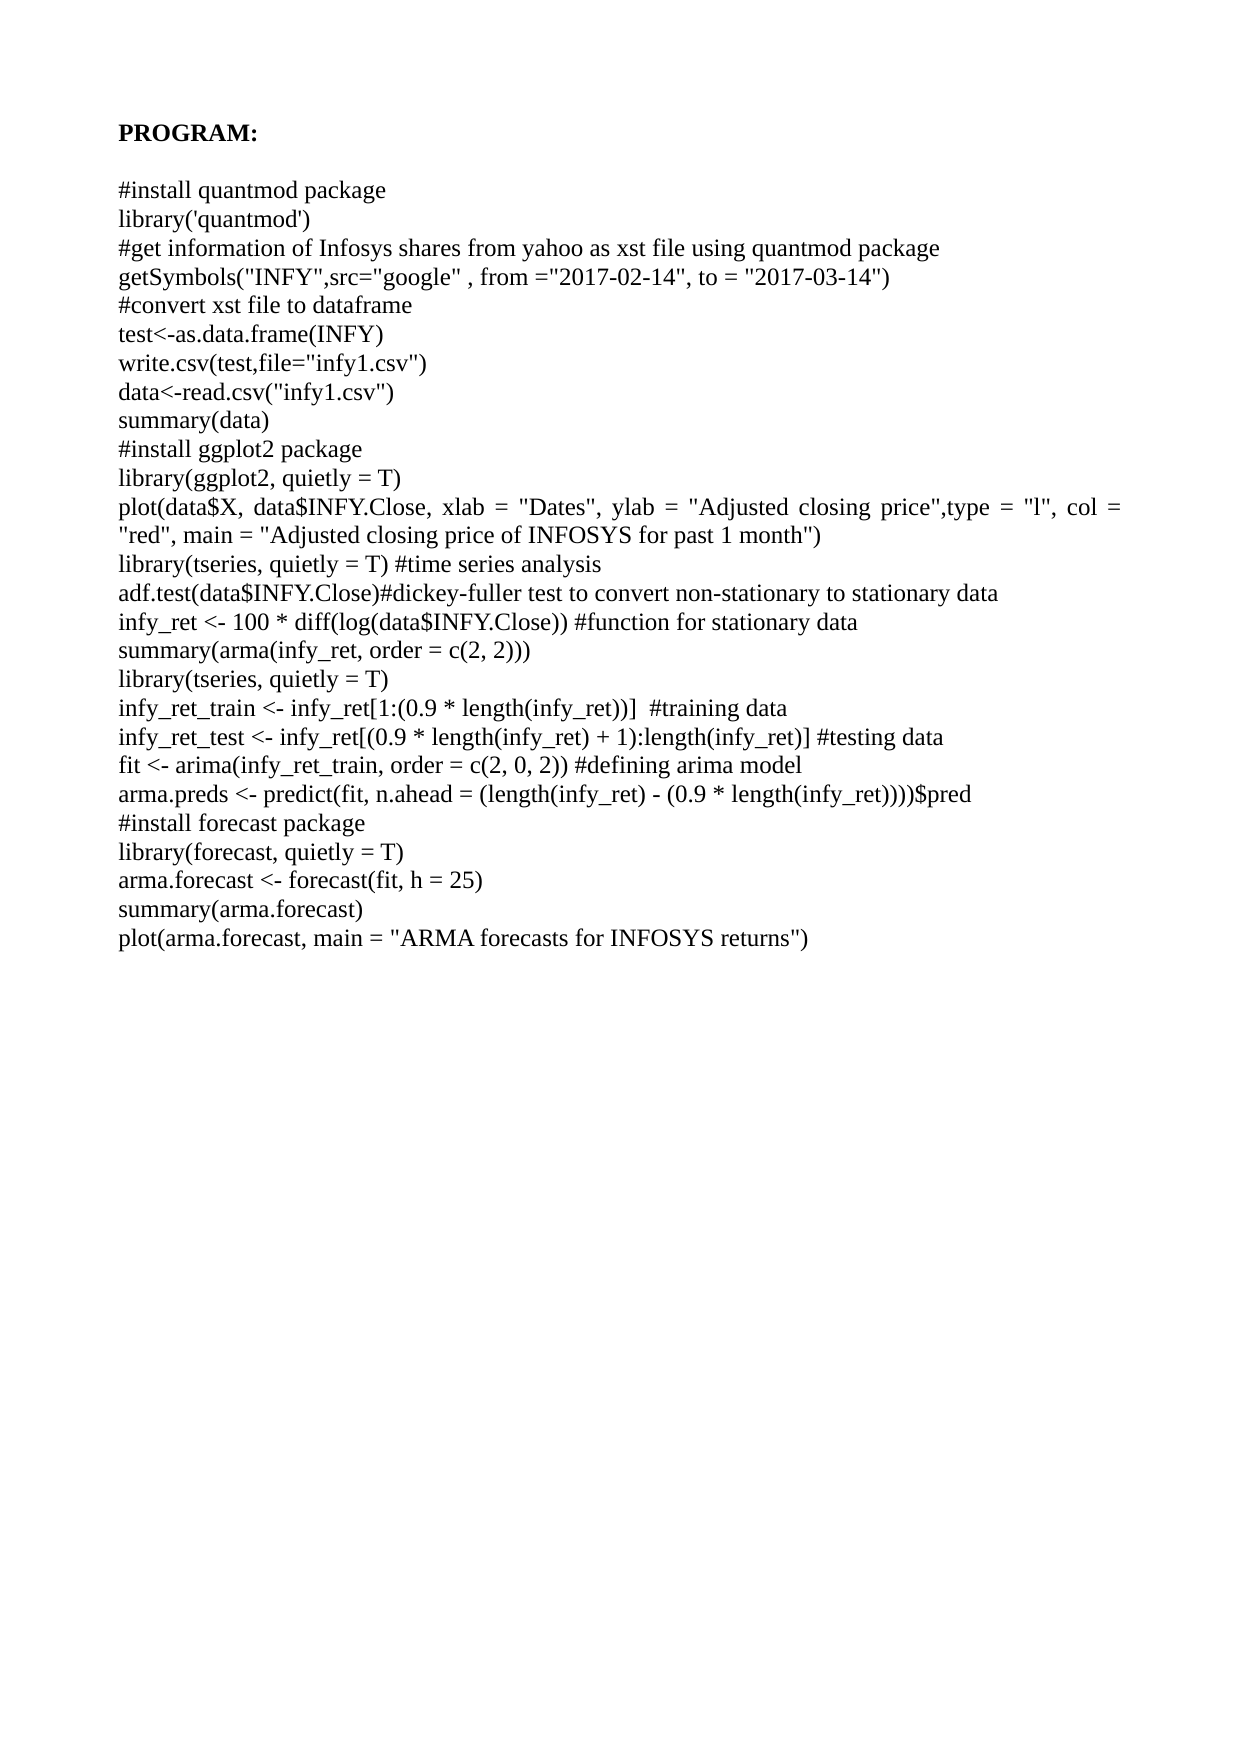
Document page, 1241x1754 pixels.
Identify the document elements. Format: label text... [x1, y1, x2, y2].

text #get information of Infosys shares from yahoo as xst file using quantmod package [118, 233, 1122, 262]
text summary(data) [118, 406, 1122, 434]
text infy_ret_test <- infy_ret[(0.9 * length(infy_ret) + 1):length(infy_ret)] #testing data [118, 722, 1122, 751]
text infy_ret <- 100 * diff(log(data$INFY.Close)) #function for stationary data [118, 607, 1122, 636]
text summary(arma.forecast) [118, 894, 1122, 923]
text plot(data$X, data$INFY.Close, xlab = "Dates", ylab = "Adjusted closing price",type = "l", col = "red", main = "Adjusted closing price of INFOSYS for past 1 month") [118, 492, 1122, 549]
text test<-as.data.frame(INFY) [118, 319, 1122, 348]
text library(ggplot2, quietly = T) [118, 463, 1122, 492]
text arma.preds <- predict(fit, n.ahead = (length(infy_ret) - (0.9 * length(infy_ret))))$pred [118, 779, 1122, 808]
text summary(arma(infy_ret, order = c(2, 2))) [118, 636, 1122, 664]
text library(tseries, quietly = T) [118, 664, 1122, 693]
text infy_ret_train <- infy_ret[1:(0.9 * length(infy_ret))] #training data [118, 693, 1122, 722]
text #install forecast package [118, 808, 1122, 837]
text library(tseries, quietly = T) #time series analysis [118, 549, 1122, 578]
text write.csv(test,file="infy1.csv") [118, 348, 1122, 377]
text PROGRAM: [118, 118, 1122, 147]
text fit <- arima(infy_ret_train, order = c(2, 0, 2)) #defining arima model [118, 751, 1122, 779]
text getSymbols("INFY",src="google" , from ="2017-02-14", to = "2017-03-14") [118, 262, 1122, 291]
text data<-read.csv("infy1.csv") [118, 377, 1122, 406]
text #install ggplot2 package [118, 434, 1122, 463]
text #convert xst file to dataframe [118, 291, 1122, 319]
text #install quantmod package [118, 176, 1122, 204]
text library('quantmod') [118, 204, 1122, 233]
text library(forecast, quietly = T) [118, 837, 1122, 866]
text adf.test(data$INFY.Close)#dickey-fuller test to convert non-stationary to stationary data [118, 578, 1122, 607]
text arma.forecast <- forecast(fit, h = 25) [118, 866, 1122, 894]
text plot(arma.forecast, main = "ARMA forecasts for INFOSYS returns") [118, 923, 1122, 952]
